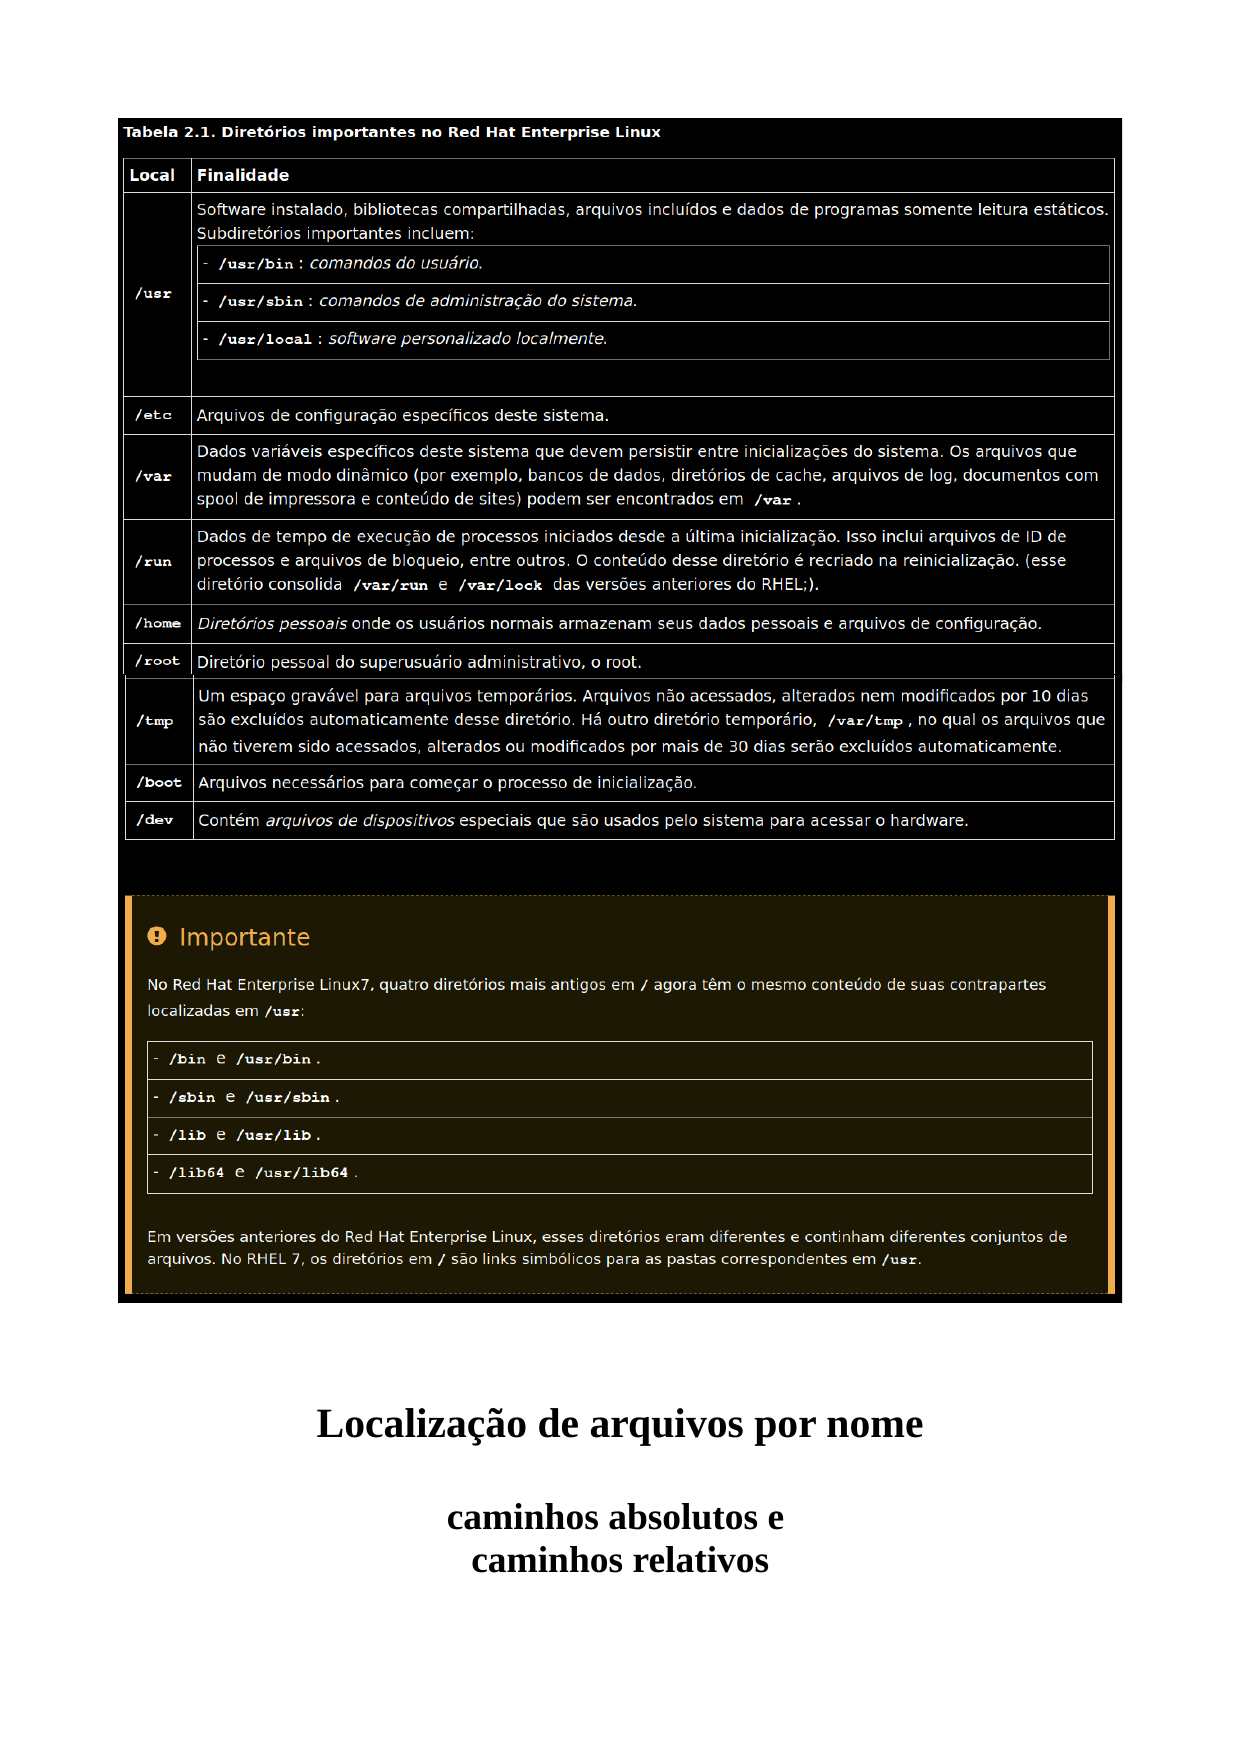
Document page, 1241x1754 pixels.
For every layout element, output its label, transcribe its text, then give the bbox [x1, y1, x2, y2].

text caminhos absolutos e [118, 1494, 1122, 1537]
picture [118, 118, 1123, 1303]
text caminhos relativos [118, 1537, 1122, 1580]
text Localização de arquivos por nome [118, 1398, 1122, 1446]
